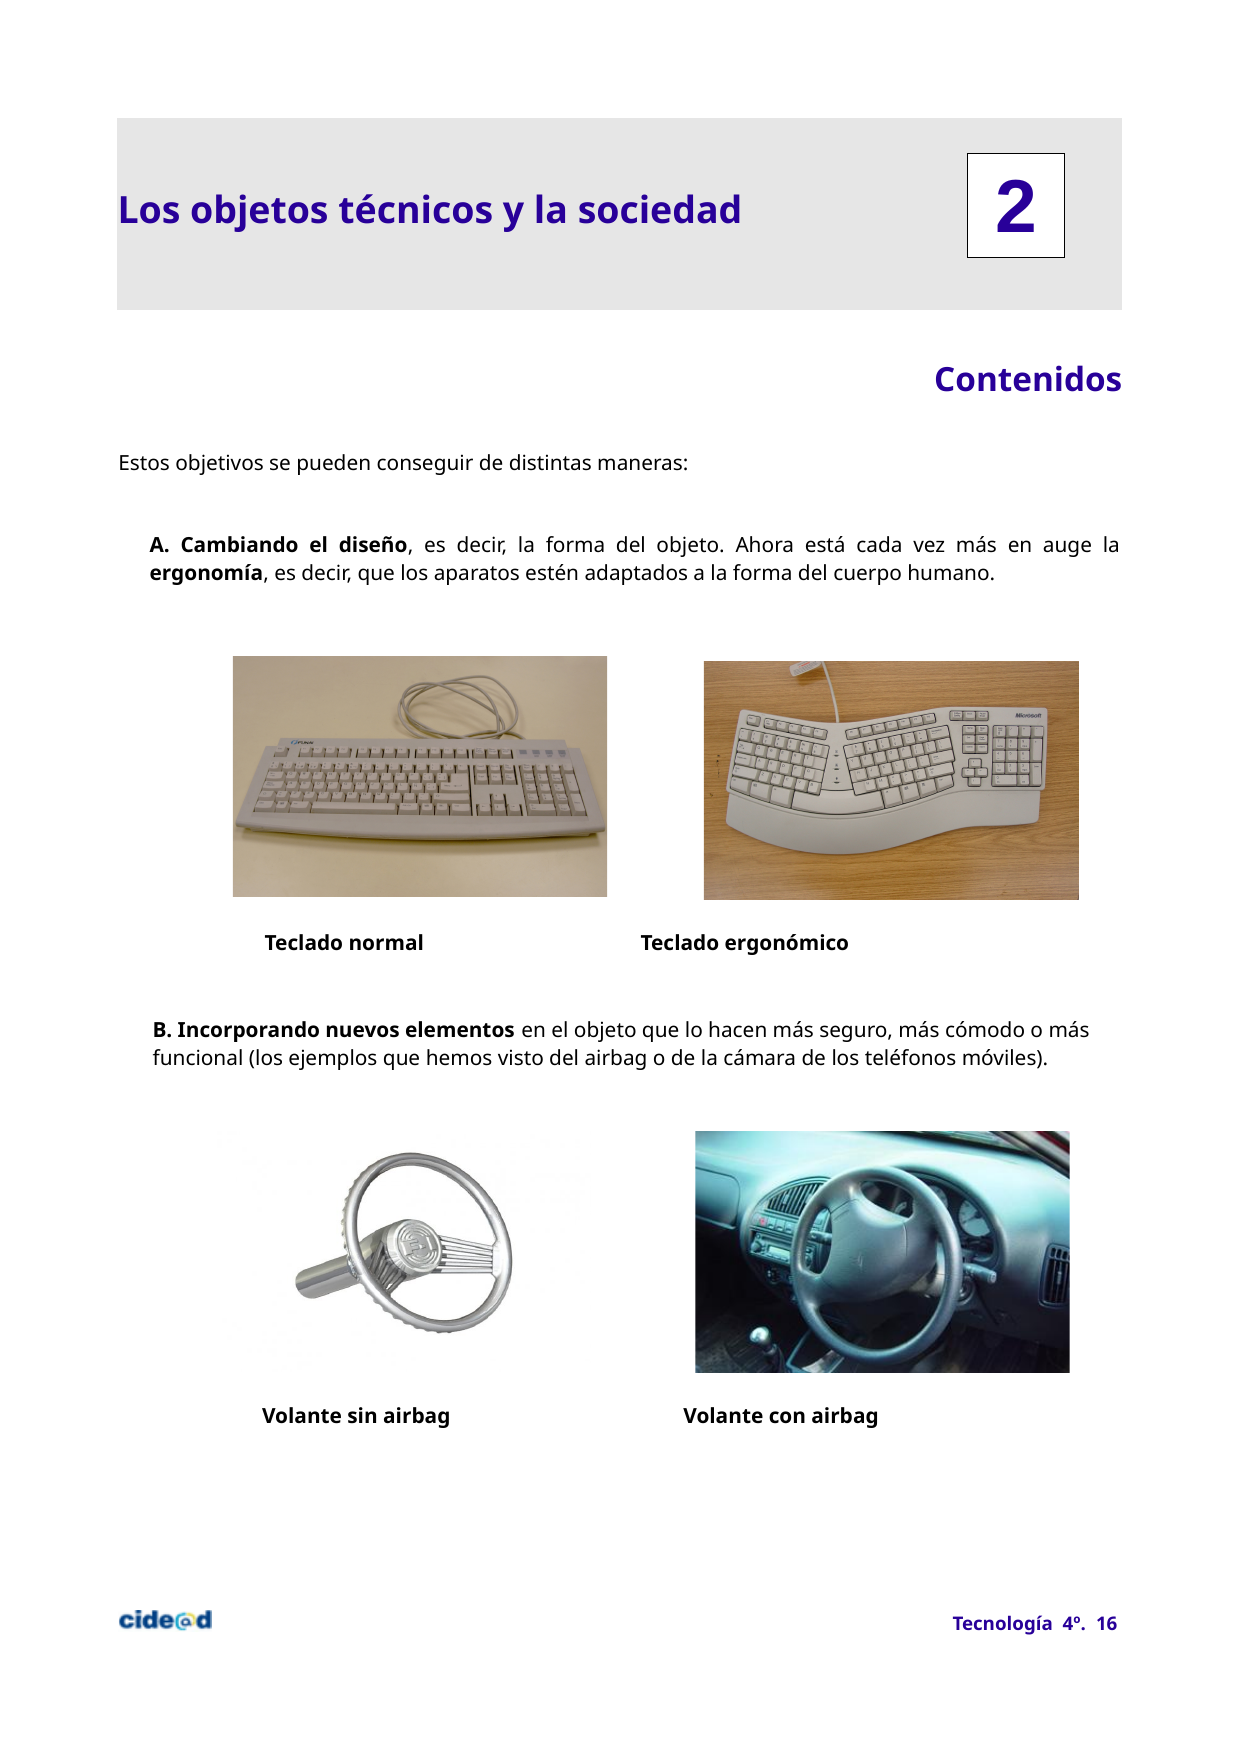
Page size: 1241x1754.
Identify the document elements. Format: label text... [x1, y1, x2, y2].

text Teclado normal Teclado ergonómico [118, 928, 1122, 957]
text Estos objetivos se pueden conseguir de distintas maneras: [118, 448, 1122, 476]
picture [695, 1131, 1070, 1373]
picture [703, 661, 1079, 900]
text Contenidos [118, 356, 1122, 401]
picture [217, 1131, 592, 1372]
table_header Los objetos técnicos y la sociedad [117, 118, 1122, 310]
text Volante sin airbag Volante con airbag [191, 1401, 1122, 1429]
text B. Incorporando nuevos elementos en el objeto que lo hacen más seguro, más cómodo o más funcional (los ejemplos que hemos visto del airbag o de la cámara de los teléfonos móviles). [152, 1014, 1122, 1072]
picture [232, 656, 608, 897]
text A. Cambiando el diseño, es decir, la forma del objeto. Ahora está cada vez más en auge la ergonomía, es decir, que los aparatos estén adaptados a la forma del cuerpo humano. [149, 530, 1122, 587]
picture [118, 1610, 212, 1632]
